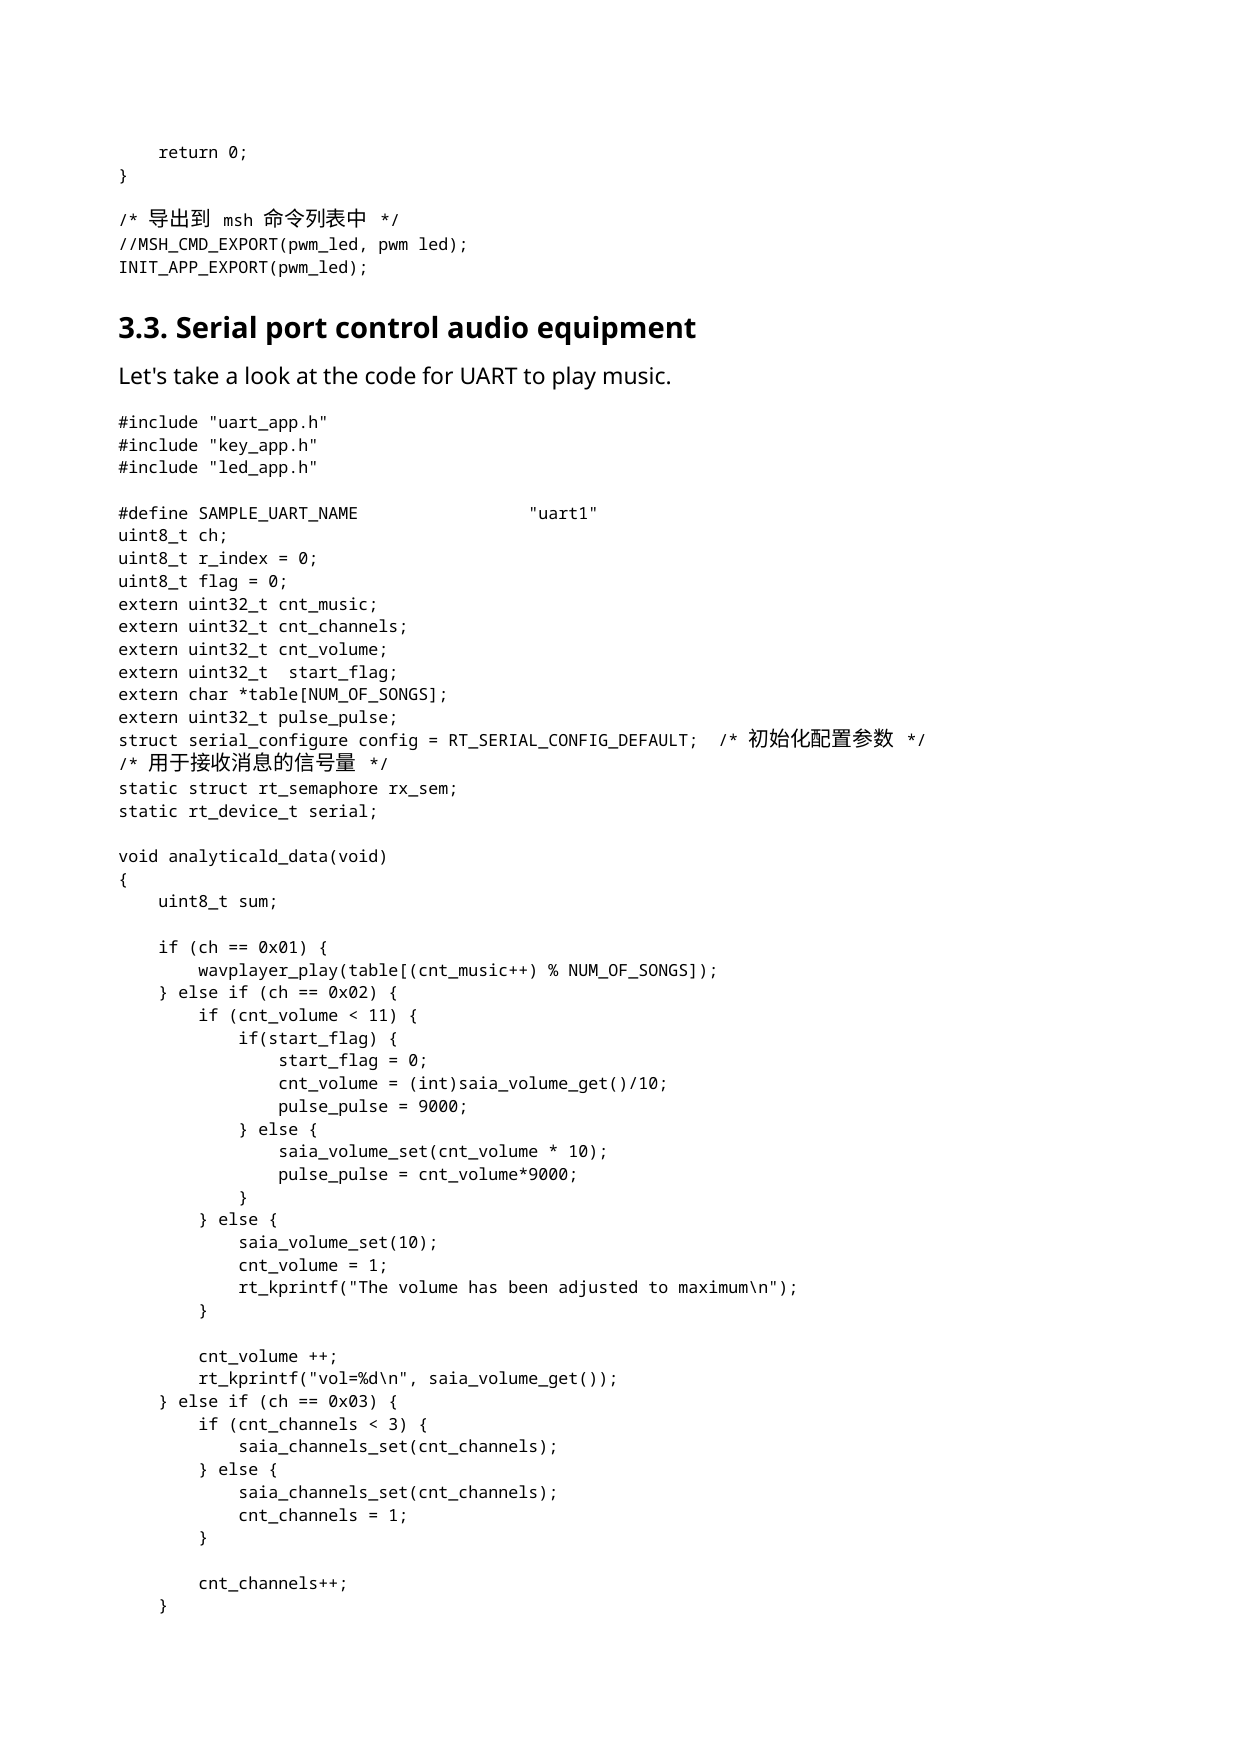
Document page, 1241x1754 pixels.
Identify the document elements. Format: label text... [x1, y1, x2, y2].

text if (ch == 0x01) { [118, 936, 1122, 958]
text saia_volume_set(10); [118, 1231, 1122, 1253]
text rt_kprintf("The volume has been adjusted to maximum\n"); [118, 1276, 1122, 1299]
text } else if (ch == 0x02) { [118, 981, 1122, 1004]
text void analyticald_data(void) [118, 845, 1122, 867]
text #include "key_app.h" [118, 433, 1122, 456]
text uint8_t ch; [118, 524, 1122, 547]
text extern uint32_t start_flag; [118, 660, 1122, 683]
text pulse_pulse = 9000; [118, 1094, 1122, 1117]
text if (cnt_channels < 3) { [118, 1412, 1122, 1435]
text //MSH_CMD_EXPORT(pwm_led, pwm led); [118, 233, 1122, 256]
text extern uint32_t pulse_pulse; [118, 706, 1122, 728]
subtitle 3.3. Serial port control audio equipment [118, 308, 1122, 347]
text } else { [118, 1458, 1122, 1481]
text extern uint32_t cnt_music; [118, 592, 1122, 615]
text rt_kprintf("vol=%d\n", saia_volume_get()); [118, 1367, 1122, 1390]
text { [118, 867, 1122, 890]
text struct serial_configure config = RT_SERIAL_CONFIG_DEFAULT; /* 初始化配置参数 */ [118, 728, 1122, 752]
text return 0; [118, 141, 1122, 163]
text cnt_volume ++; [118, 1344, 1122, 1367]
text static rt_device_t serial; [118, 799, 1122, 822]
text cnt_volume = (int)saia_volume_get()/10; [118, 1072, 1122, 1094]
text } else { [118, 1117, 1122, 1140]
text INIT_APP_EXPORT(pwm_led); [118, 256, 1122, 278]
text saia_channels_set(cnt_channels); [118, 1481, 1122, 1503]
text saia_volume_set(cnt_volume * 10); [118, 1140, 1122, 1163]
text cnt_channels++; [118, 1571, 1122, 1594]
text /* 导出到 msh 命令列表中 */ [118, 209, 1122, 233]
text } [118, 163, 1122, 186]
text static struct rt_semaphore rx_sem; [118, 777, 1122, 799]
text } [118, 1594, 1122, 1617]
text pulse_pulse = cnt_volume*9000; [118, 1163, 1122, 1185]
text extern uint32_t cnt_channels; [118, 615, 1122, 638]
text wavplayer_play(table[(cnt_music++) % NUM_OF_SONGS]); [118, 958, 1122, 981]
text extern uint32_t cnt_volume; [118, 638, 1122, 660]
text uint8_t r_index = 0; [118, 547, 1122, 569]
text } else { [118, 1208, 1122, 1231]
text Let's take a look at the code for UART to play music. [118, 360, 1122, 391]
text } else if (ch == 0x03) { [118, 1390, 1122, 1412]
text uint8_t flag = 0; [118, 569, 1122, 592]
text if (cnt_volume < 11) { [118, 1004, 1122, 1026]
text saia_channels_set(cnt_channels); [118, 1435, 1122, 1458]
text extern char *table[NUM_OF_SONGS]; [118, 683, 1122, 706]
text start_flag = 0; [118, 1049, 1122, 1072]
text } [118, 1526, 1122, 1549]
text #define SAMPLE_UART_NAME "uart1" [118, 501, 1122, 524]
text /* 用于接收消息的信号量 */ [118, 752, 1122, 777]
text if(start_flag) { [118, 1026, 1122, 1049]
text } [118, 1299, 1122, 1322]
text } [118, 1185, 1122, 1208]
text #include "uart_app.h" [118, 411, 1122, 433]
text cnt_volume = 1; [118, 1253, 1122, 1276]
text #include "led_app.h" [118, 456, 1122, 479]
text cnt_channels = 1; [118, 1503, 1122, 1526]
text uint8_t sum; [118, 890, 1122, 913]
